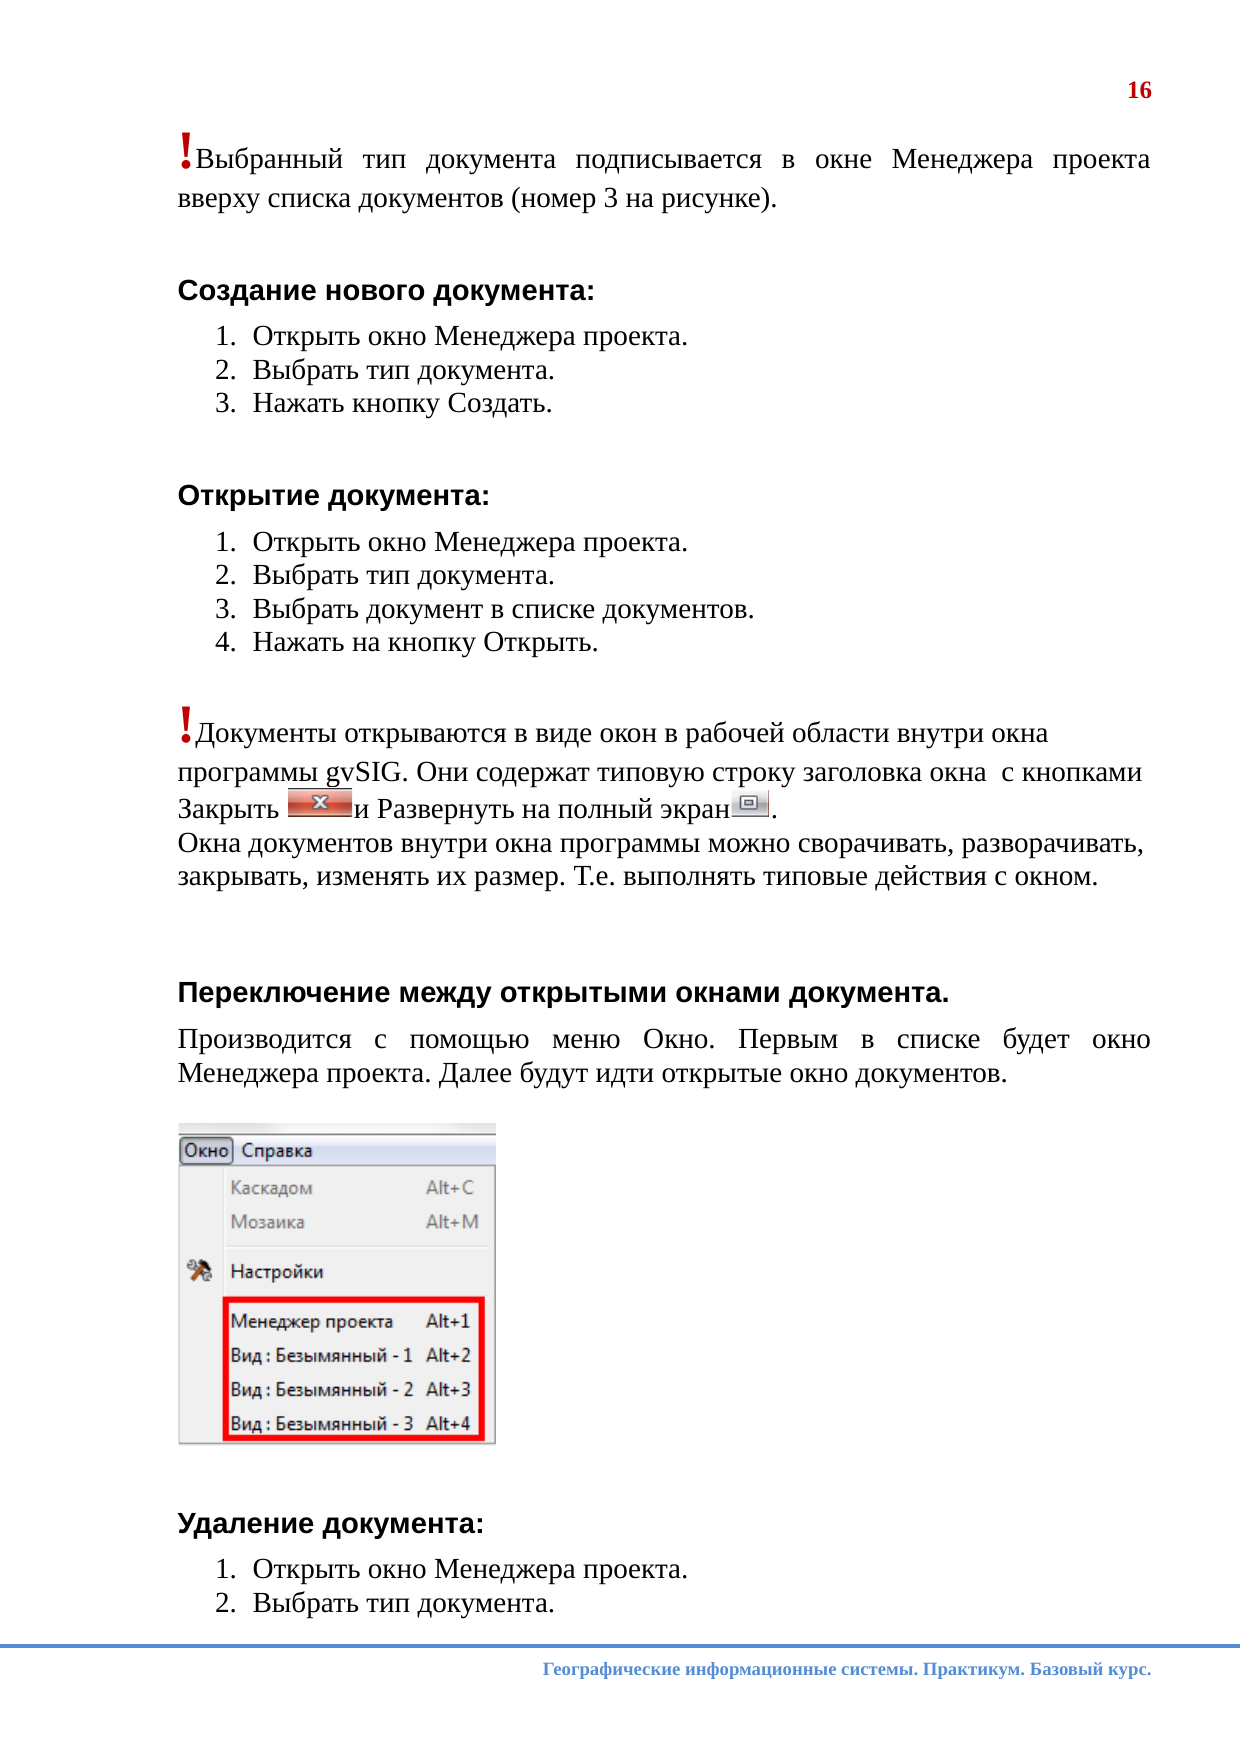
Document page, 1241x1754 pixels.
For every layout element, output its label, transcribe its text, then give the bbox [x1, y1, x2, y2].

text !Документы открываются в виде окон в рабочей области внутри окна программы gvSIG. Они содержат типовую строку заголовка окна с кнопками Закрыть и Развернуть на полный экран. Окна документов внутри окна программы можно сворачивать, разворачивать, закрывать, изменять их размер. Т.е. выполнять типовые действия с окном. [177, 691, 1152, 892]
list Открыть окно Менеджера проекта. [215, 524, 1152, 557]
picture [731, 790, 769, 817]
list Выбрать документ в списке документов. [215, 591, 1152, 624]
list Выбрать тип документа. [215, 557, 1152, 591]
list Нажать на кнопку Открыть. [215, 624, 1152, 658]
text !Выбранный тип документа подписывается в окне Менеджера проекта вверху списка документов (номер 3 на рисунке). [177, 118, 1152, 214]
subtitle Открытие документа: [177, 478, 1152, 511]
list Выбрать тип документа. [215, 352, 1152, 386]
picture [178, 1123, 496, 1446]
list Открыть окно Менеджера проекта. [215, 318, 1152, 352]
list Выбрать тип документа. [215, 1585, 1152, 1619]
subtitle Создание нового документа: [177, 272, 1152, 306]
subtitle Переключение между открытыми окнами документа. [177, 975, 1152, 1009]
list Открыть окно Менеджера проекта. [215, 1552, 1152, 1585]
list Нажать кнопку Создать. [215, 386, 1152, 419]
text Производится с помощью меню Окно. Первым в списке будет окно Менеджера проекта. Далее будут идти открытые окно документов. [177, 1021, 1152, 1088]
subtitle Удаление документа: [177, 1506, 1152, 1539]
picture [288, 788, 353, 817]
